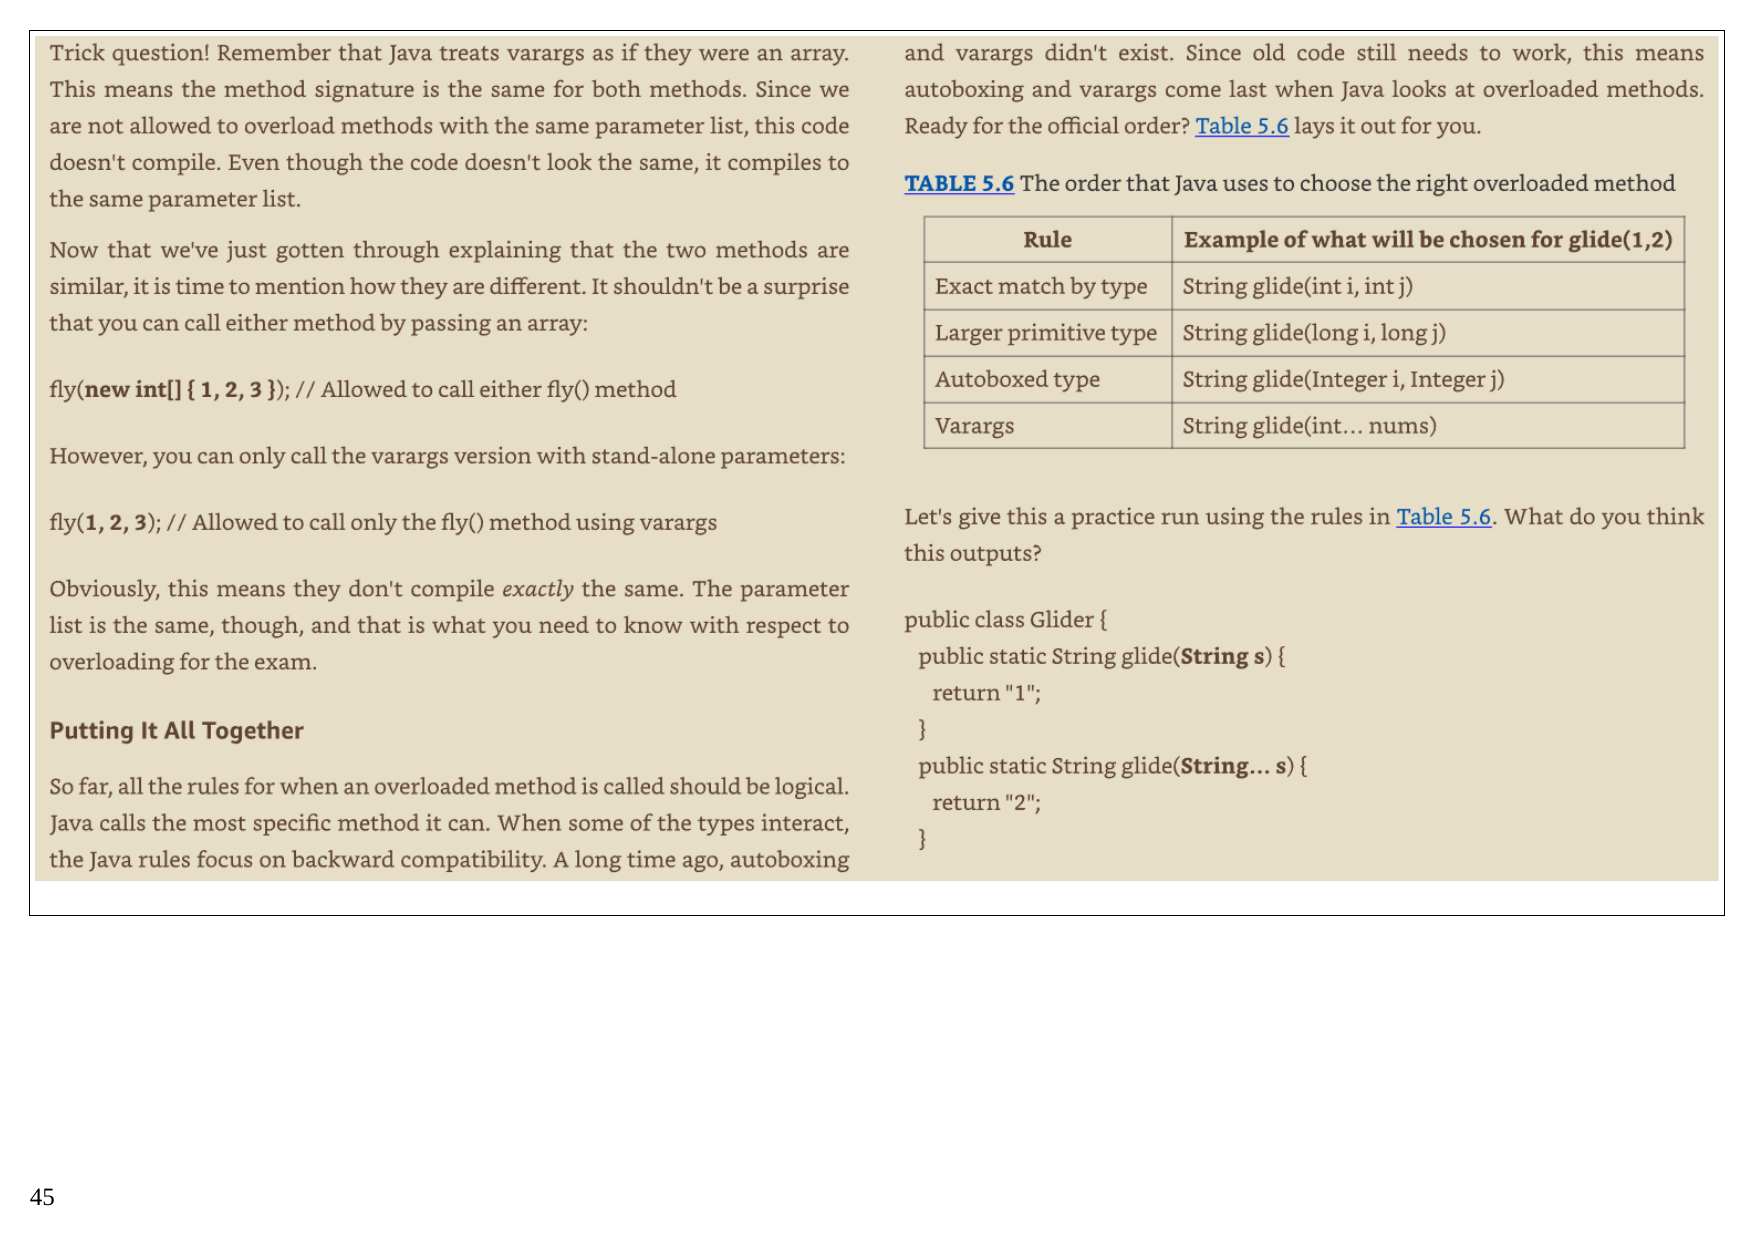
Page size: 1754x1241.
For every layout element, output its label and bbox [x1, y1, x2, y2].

picture [35, 36, 1719, 881]
table_cell [30, 31, 1724, 914]
